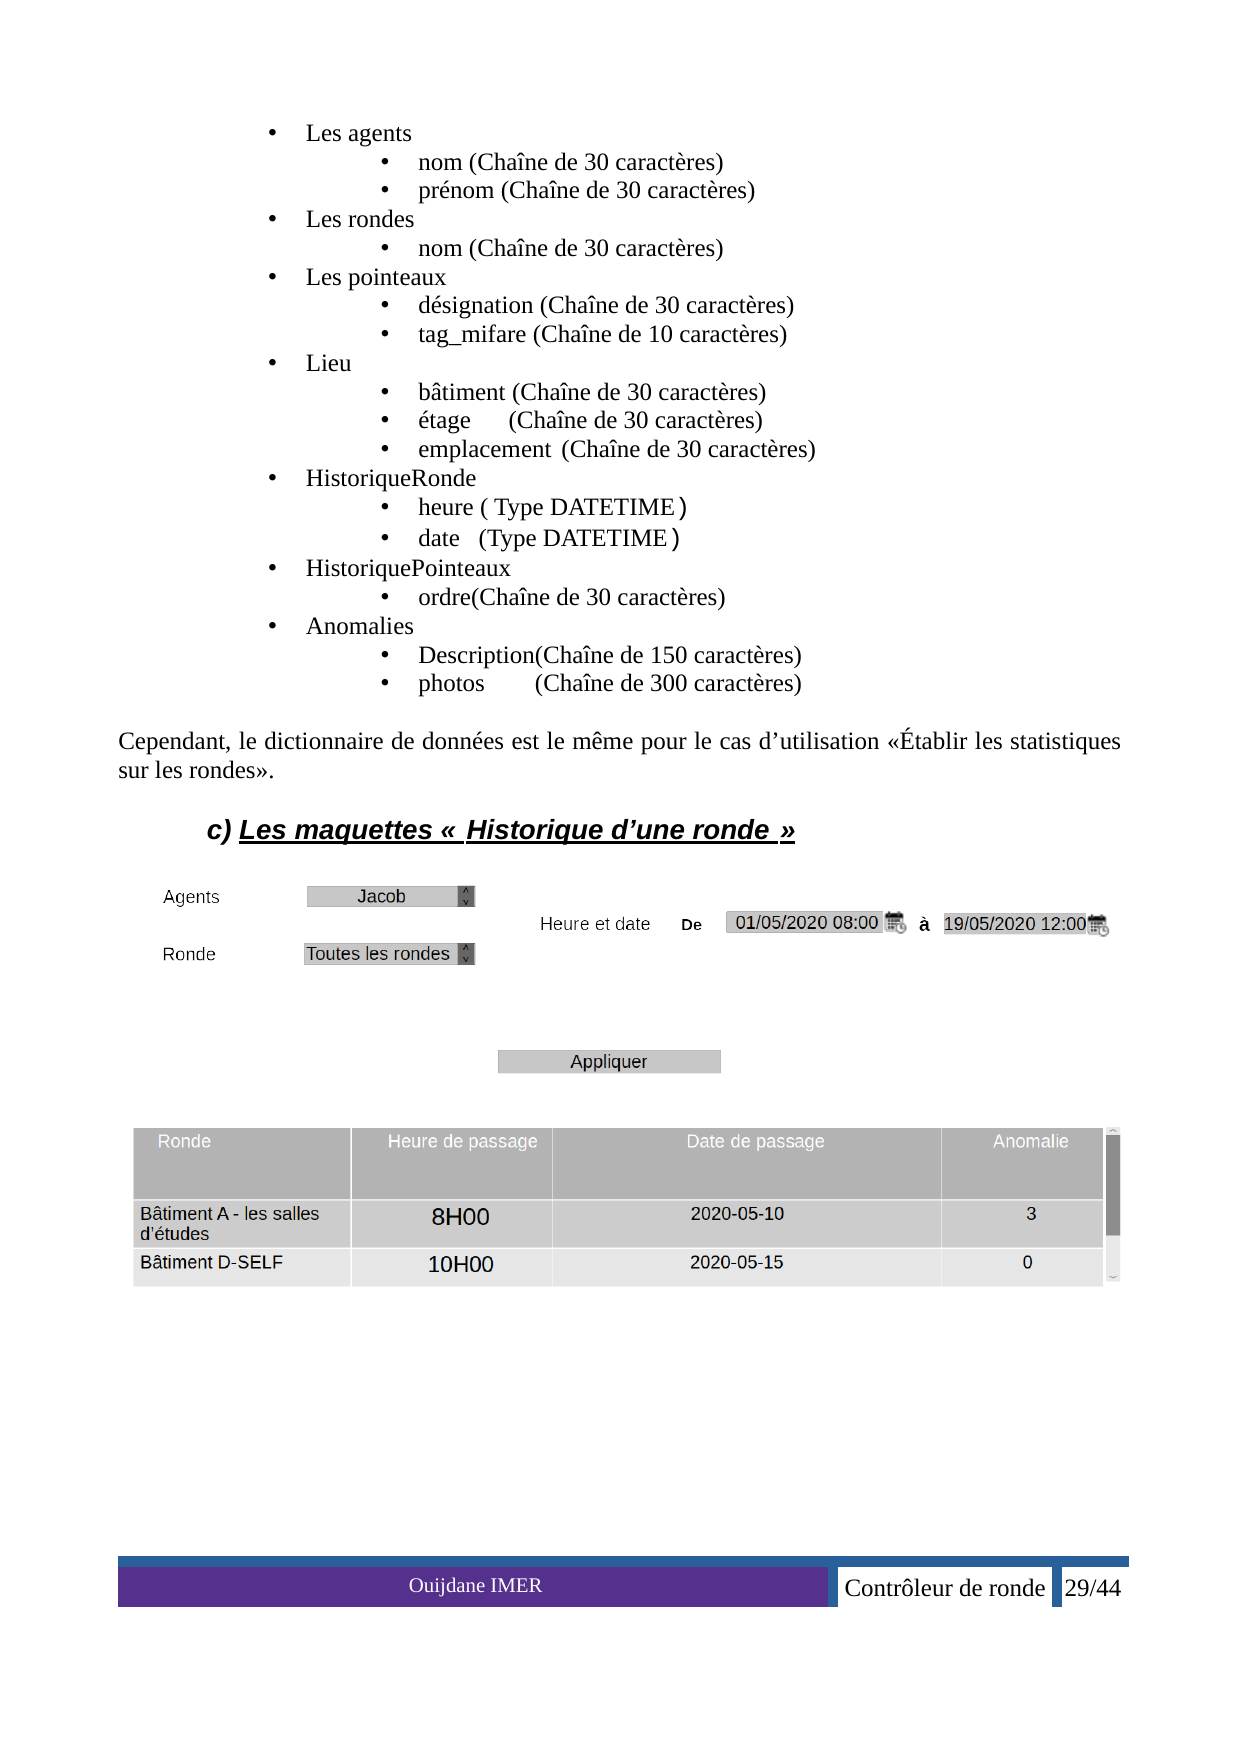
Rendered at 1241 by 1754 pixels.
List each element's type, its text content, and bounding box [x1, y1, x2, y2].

subtitle Les maquettes « Historique d’une ronde » [118, 813, 1122, 845]
list nom (Chaîne de 30 caractères) [381, 147, 1122, 176]
list ordre(Chaîne de 30 caractères) [381, 582, 1122, 611]
list HistoriqueRonde [268, 463, 1122, 492]
list tag_mifare (Chaîne de 10 caractères) [381, 319, 1122, 348]
list étage (Chaîne de 30 caractères) [381, 406, 1122, 434]
list Description(Chaîne de 150 caractères) [381, 640, 1122, 668]
picture [125, 869, 1123, 905]
list photos (Chaîne de 300 caractères) [381, 668, 1122, 697]
list bâtiment (Chaîne de 30 caractères) [381, 377, 1122, 406]
list désignation (Chaîne de 30 caractères) [381, 291, 1122, 319]
list emplacement (Chaîne de 30 caractères) [381, 434, 1122, 463]
text Cependant, le dictionnaire de données est le même pour le cas d’utilisation «Établir les statistiques sur les rondes». [118, 726, 1122, 783]
list HistoriquePointeaux [268, 553, 1122, 582]
list Les agents [268, 118, 1122, 147]
list nom (Chaîne de 30 caractères) [381, 233, 1122, 262]
list Lieu [268, 348, 1122, 377]
list Les pointeaux [268, 262, 1122, 291]
list heure ( Type DATETIME) [381, 492, 1122, 523]
list date (Type DATETIME) [381, 523, 1122, 553]
list Les rondes [268, 204, 1122, 233]
list Anomalies [268, 611, 1122, 640]
list prénom (Chaîne de 30 caractères) [381, 176, 1122, 204]
